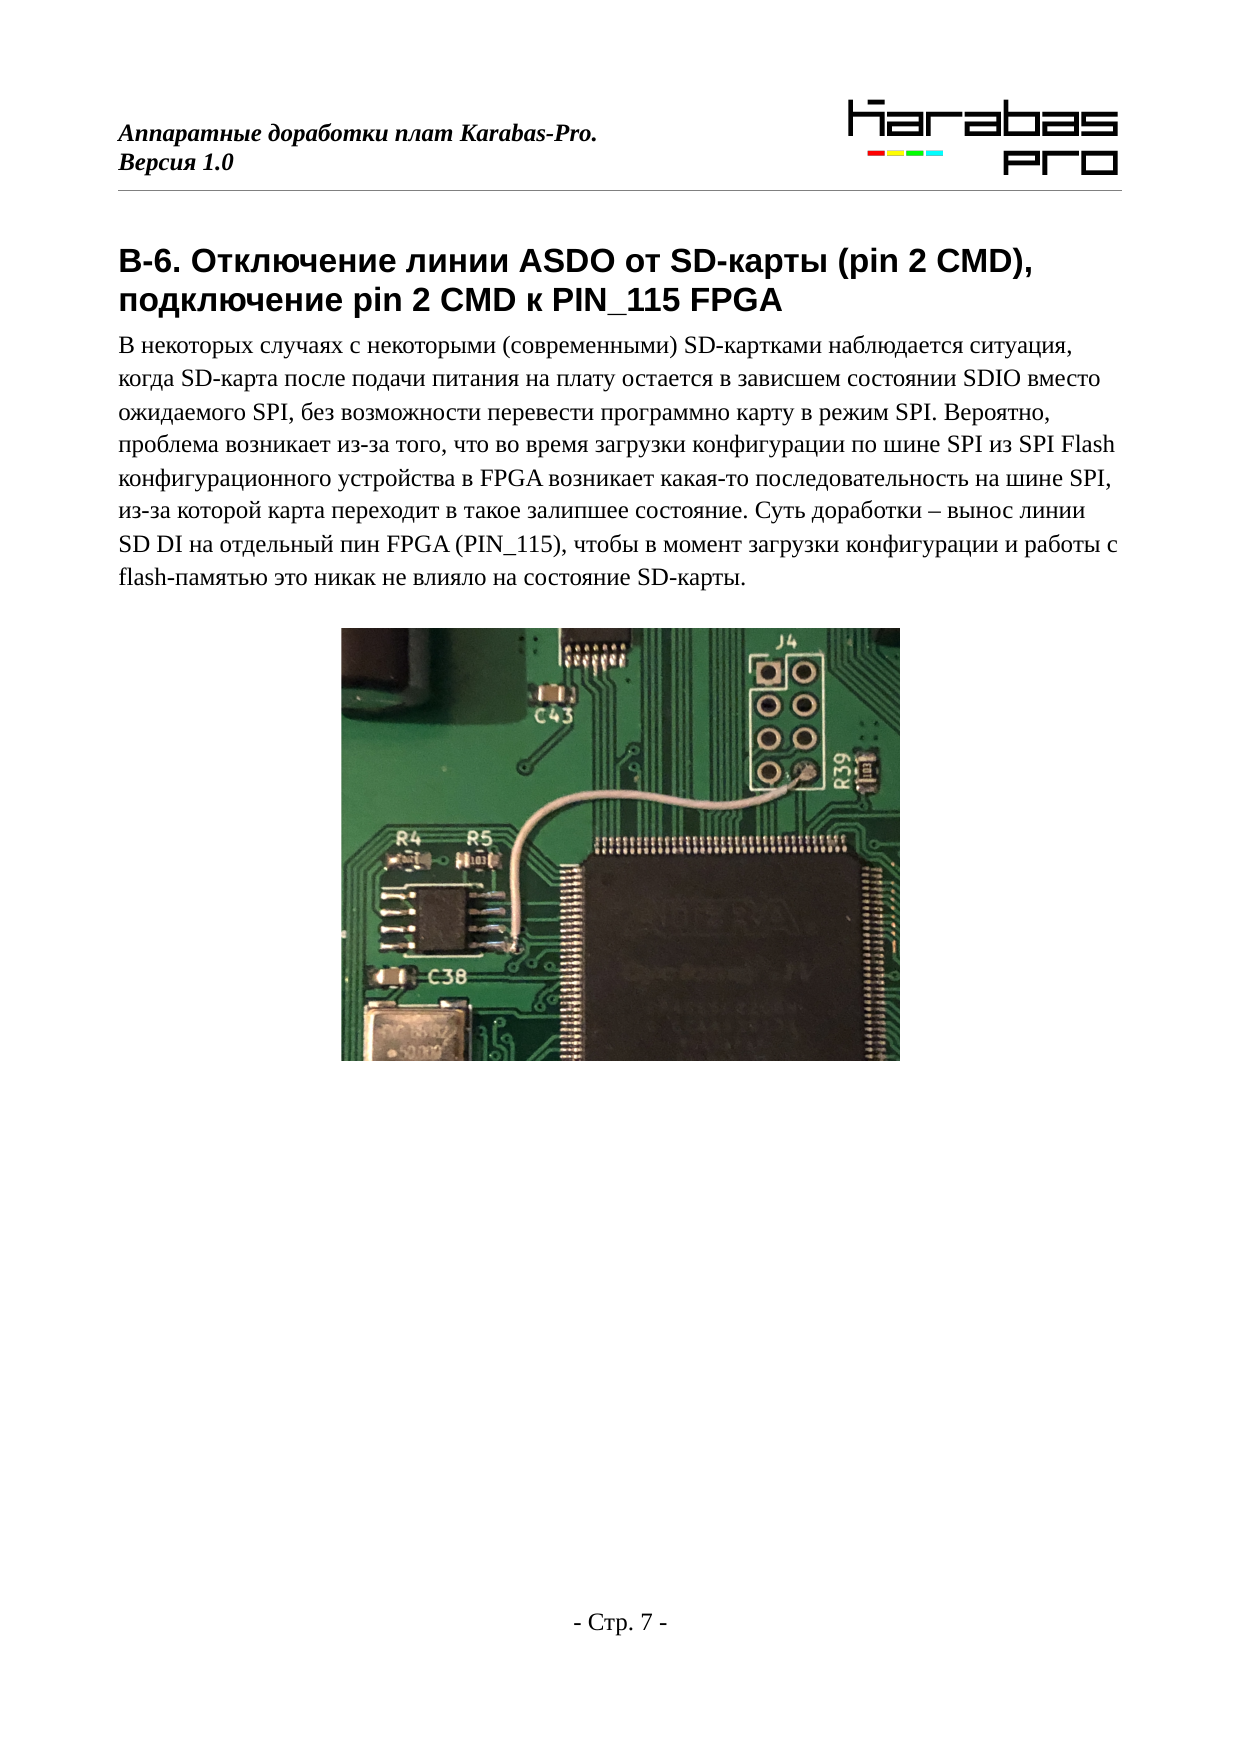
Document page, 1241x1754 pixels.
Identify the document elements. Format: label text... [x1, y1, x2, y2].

subtitle B-6. Отключение линии ASDO от SD-карты (pin 2 CMD), подключение pin 2 CMD к PIN_115 FPGA [118, 241, 1122, 318]
text В некоторых случаях с некоторыми (современными) SD-картками наблюдается ситуация, когда SD-карта после подачи питания на плату остается в зависшем состоянии SDIO вместо ожидаемого SPI, без возможности перевести программно карту в режим SPI. Вероятно, проблема возникает из-за того, что во время загрузки конфигурации по шине SPI из SPI Flash конфигурационного устройства в FPGA возникает какая-то последовательность на шине SPI, из-за которой карта переходит в такое залипшее состояние. Суть доработки – вынос линии SD DI на отдельный пин FPGA (PIN_115), чтобы в момент загрузки конфигурации и работы с flash-памятью это никак не влияло на состояние SD-карты. [118, 331, 1122, 590]
picture [848, 97, 1119, 175]
picture [341, 628, 883, 751]
